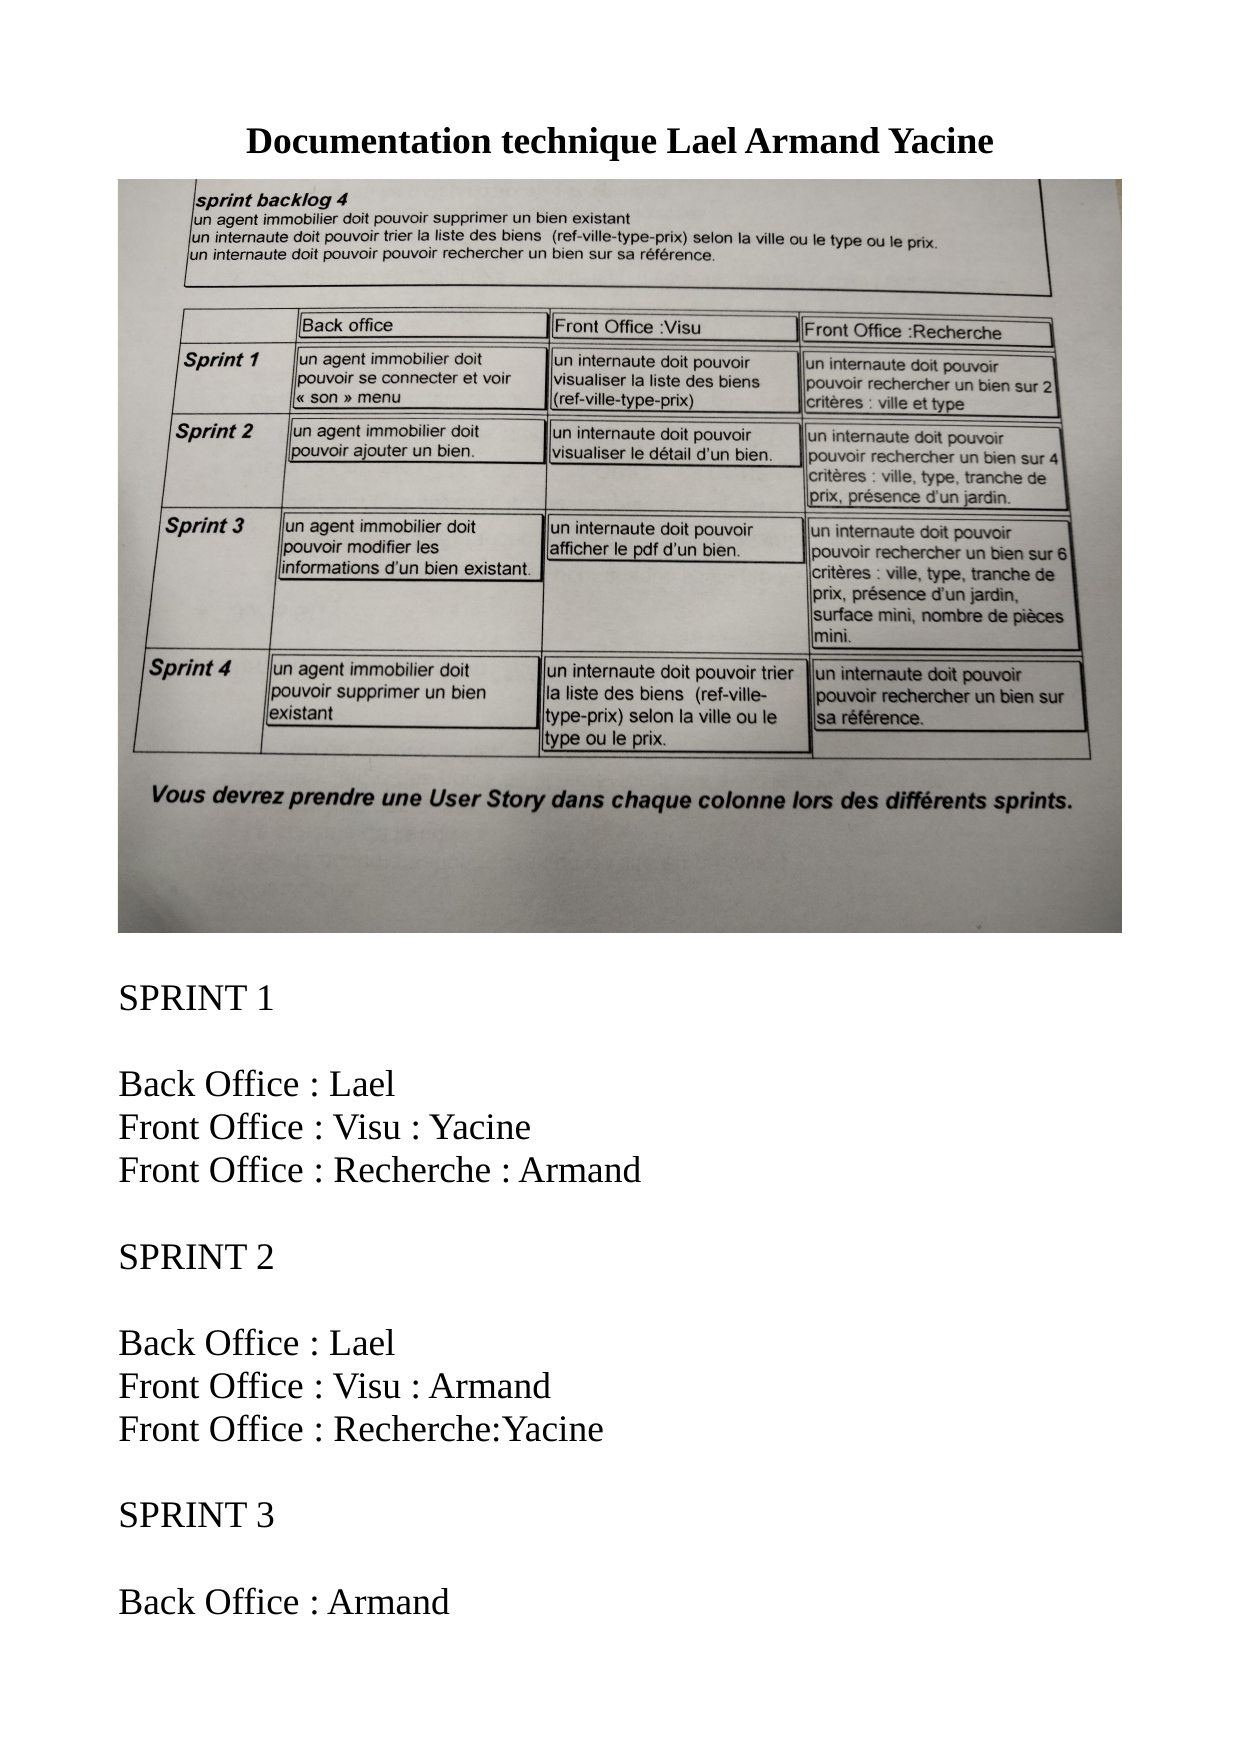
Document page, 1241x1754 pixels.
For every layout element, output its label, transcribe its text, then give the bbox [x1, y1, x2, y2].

text Front Office : Recherche : Armand [118, 1148, 1122, 1191]
text Back Office : Armand [118, 1579, 1122, 1622]
text Front Office : Recherche:Yacine [118, 1407, 1122, 1450]
text Front Office : Visu : Yacine [118, 1105, 1122, 1148]
text SPRINT 1 [118, 975, 1122, 1018]
text Documentation technique Lael Armand Yacine [118, 118, 1122, 161]
text SPRINT 3 [118, 1493, 1122, 1536]
text Back Office : Lael [118, 1320, 1122, 1363]
text Back Office : Lael [118, 1062, 1122, 1105]
text SPRINT 2 [118, 1234, 1122, 1277]
text Front Office : Visu : Armand [118, 1363, 1122, 1407]
picture [117, 179, 1122, 933]
